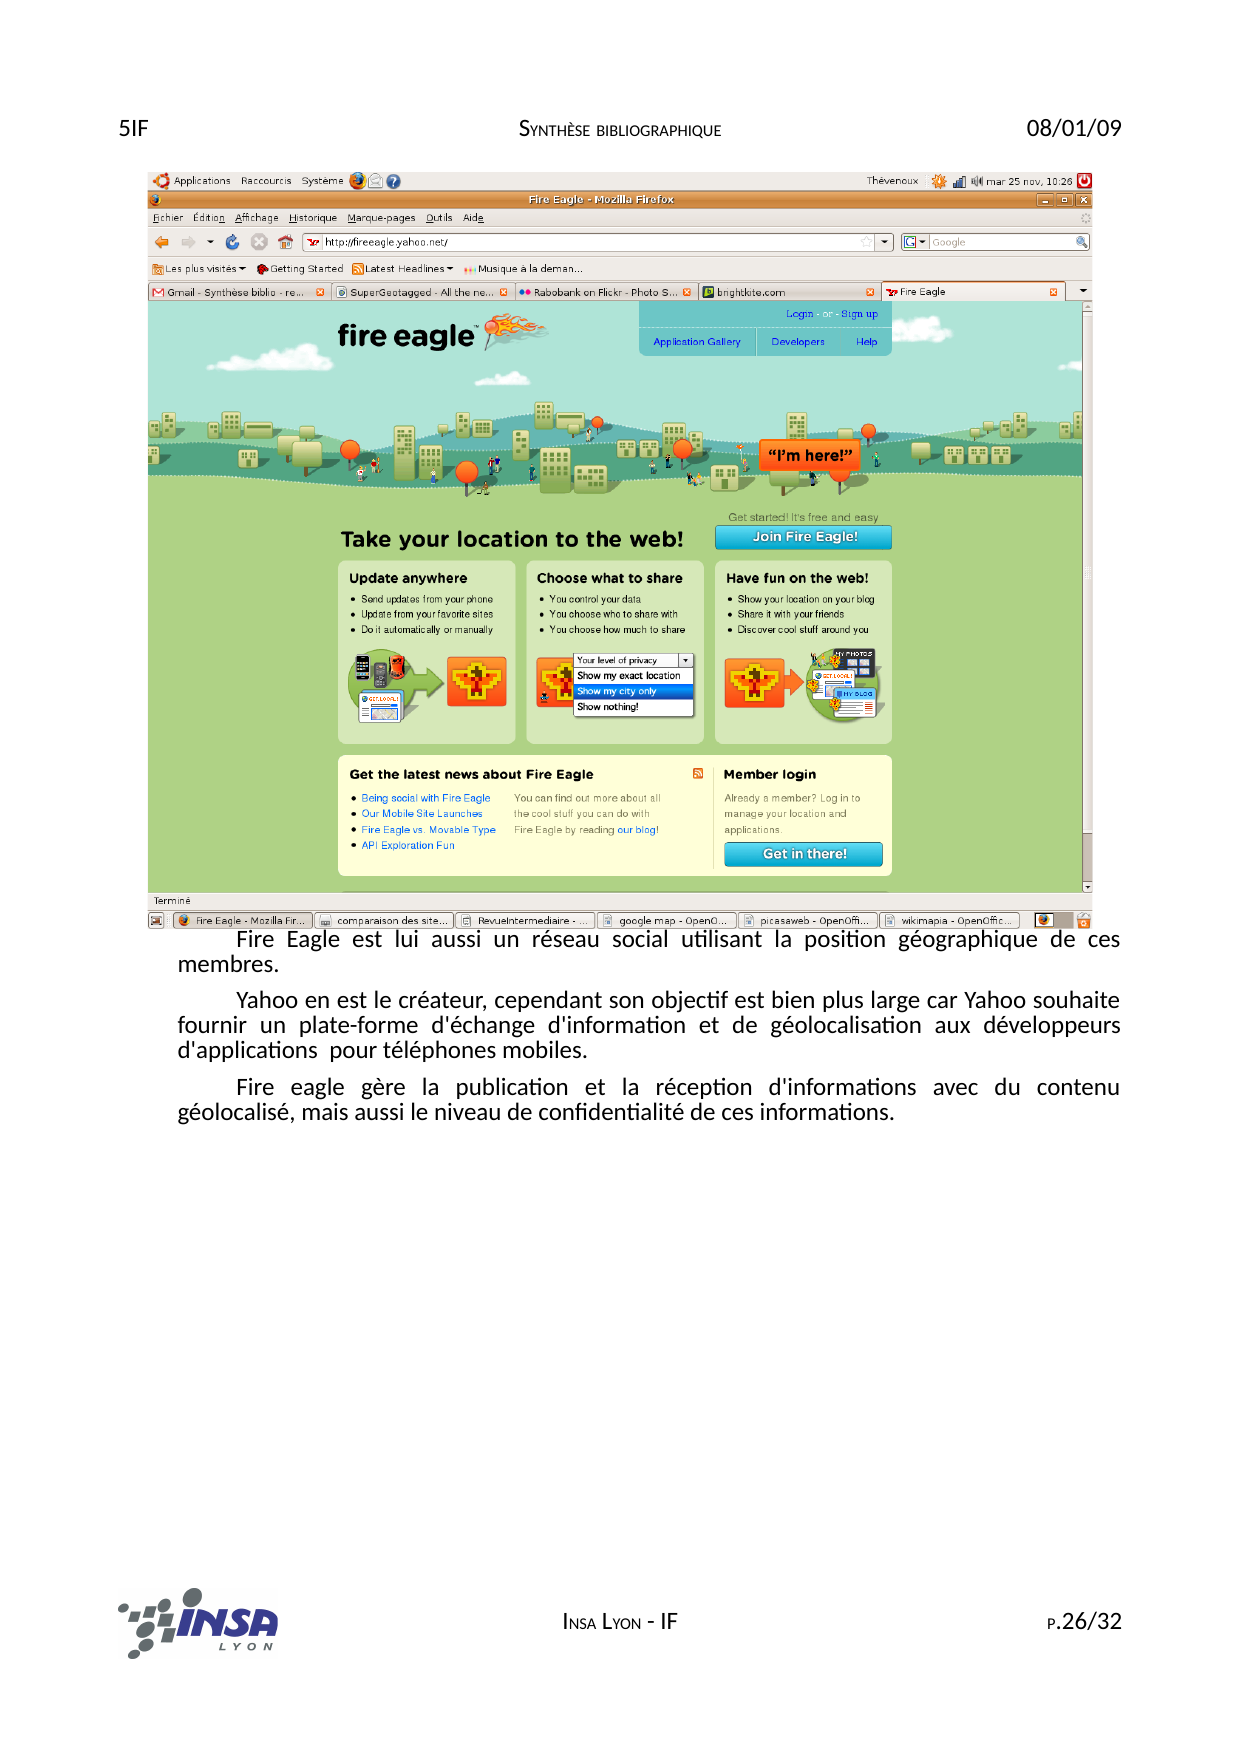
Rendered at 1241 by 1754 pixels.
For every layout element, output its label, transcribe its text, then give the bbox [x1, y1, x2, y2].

picture [118, 1588, 278, 1659]
picture [147, 172, 1093, 929]
text Fire eagle gère la publication et la réception d'informations avec du contenu géolocalisé, mais aussi le niveau de confidentialité de ces informations. [177, 1077, 1122, 1127]
text Yahoo en est le créateur, cependant son objectif est bien plus large car Yahoo souhaite fournir un plate-forme d'échange d'information et de géolocalisation aux développeurs d'applications pour téléphones mobiles. [177, 990, 1122, 1065]
text Fire Eagle est lui aussi un réseau social utilisant la position géographique de ces membres. [177, 173, 1122, 978]
